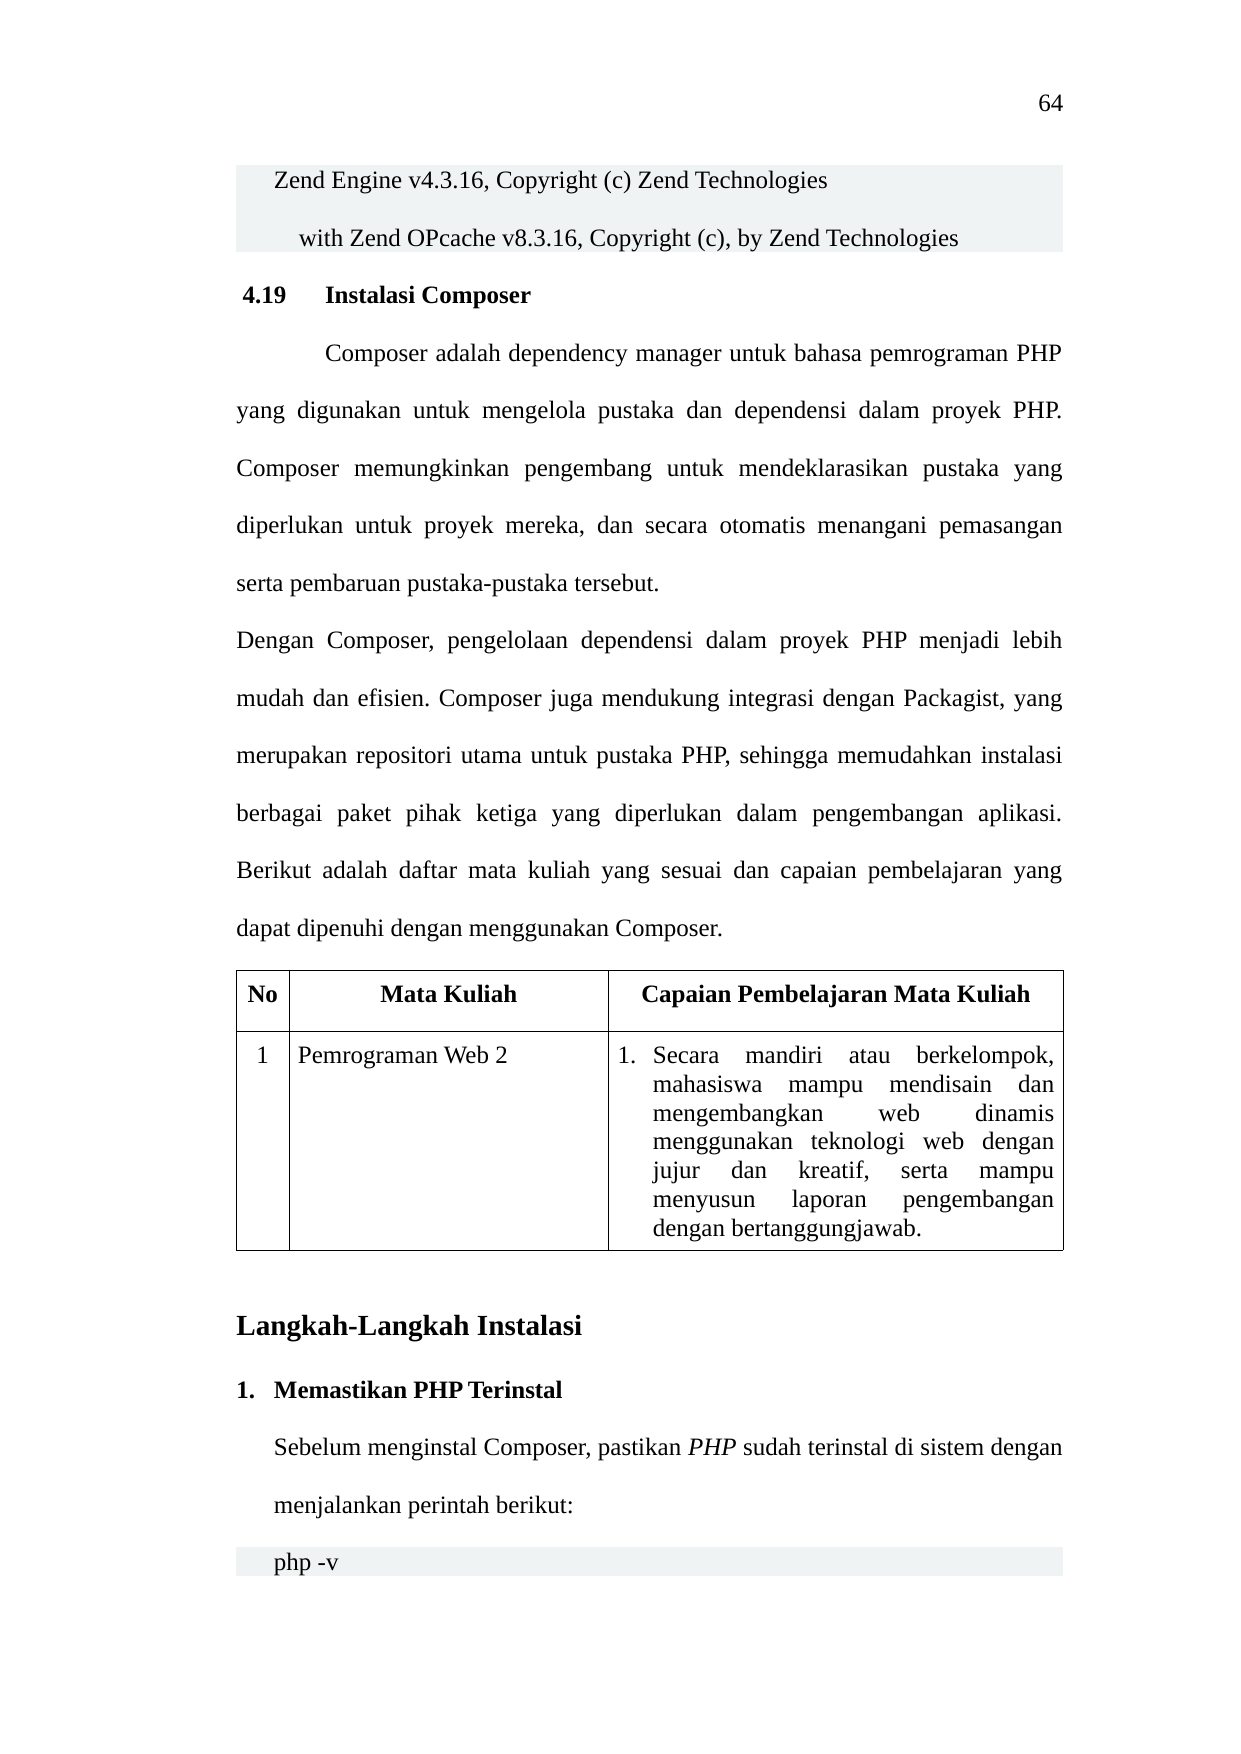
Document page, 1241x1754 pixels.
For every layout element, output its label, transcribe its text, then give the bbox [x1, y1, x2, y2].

table_cell 1 [237, 1032, 289, 1250]
list with Zend OPcache v8.3.16, Copyright (c), by Zend Technologies [236, 223, 1063, 252]
table_header Mata Kuliah [290, 971, 608, 1031]
text Dengan Composer, pengelolaan dependensi dalam proyek PHP menjadi lebih mudah dan efisien. Composer juga mendukung integrasi dengan Packagist, yang merupakan repositori utama untuk pustaka PHP, sehingga memudahkan instalasi berbagai paket pihak ketiga yang diperlukan dalam pengembangan aplikasi. Berikut adalah daftar mata kuliah yang sesuai dan capaian pembelajaran yang dapat dipenuhi dengan menggunakan Composer. [236, 625, 1063, 942]
table_header Capaian Pembelajaran Mata Kuliah [609, 971, 1063, 1031]
text Composer adalah dependency manager untuk bahasa pemrograman PHP yang digunakan untuk mengelola pustaka dan dependensi dalam proyek PHP. Composer memungkinkan pengembang untuk mendeklarasikan pustaka yang diperlukan untuk proyek mereka, dan secara otomatis menangani pemasangan serta pembaruan pustaka-pustaka tersebut. [236, 338, 1063, 597]
list Memastikan PHP Terinstal [236, 1375, 1063, 1404]
text Langkah-Langkah Instalasi [236, 1308, 1063, 1341]
list php -v [236, 1547, 1063, 1576]
subtitle Instalasi Composer [236, 280, 1063, 309]
table_cell Secara mandiri atau berkelompok, mahasiswa mampu mendisain dan mengembangkan web dinamis menggunakan teknologi web dengan jujur dan kreatif, serta mampu menyusun laporan pengembangan dengan bertanggungjawab. [609, 1032, 1063, 1250]
table_cell Pemrograman Web 2 [290, 1032, 608, 1250]
table_header No [237, 971, 289, 1031]
list Zend Engine v4.3.16, Copyright (c) Zend Technologies [236, 165, 1063, 194]
list Sebelum menginstal Composer, pastikan PHP sudah terinstal di sistem dengan menjalankan perintah berikut: [236, 1432, 1063, 1519]
